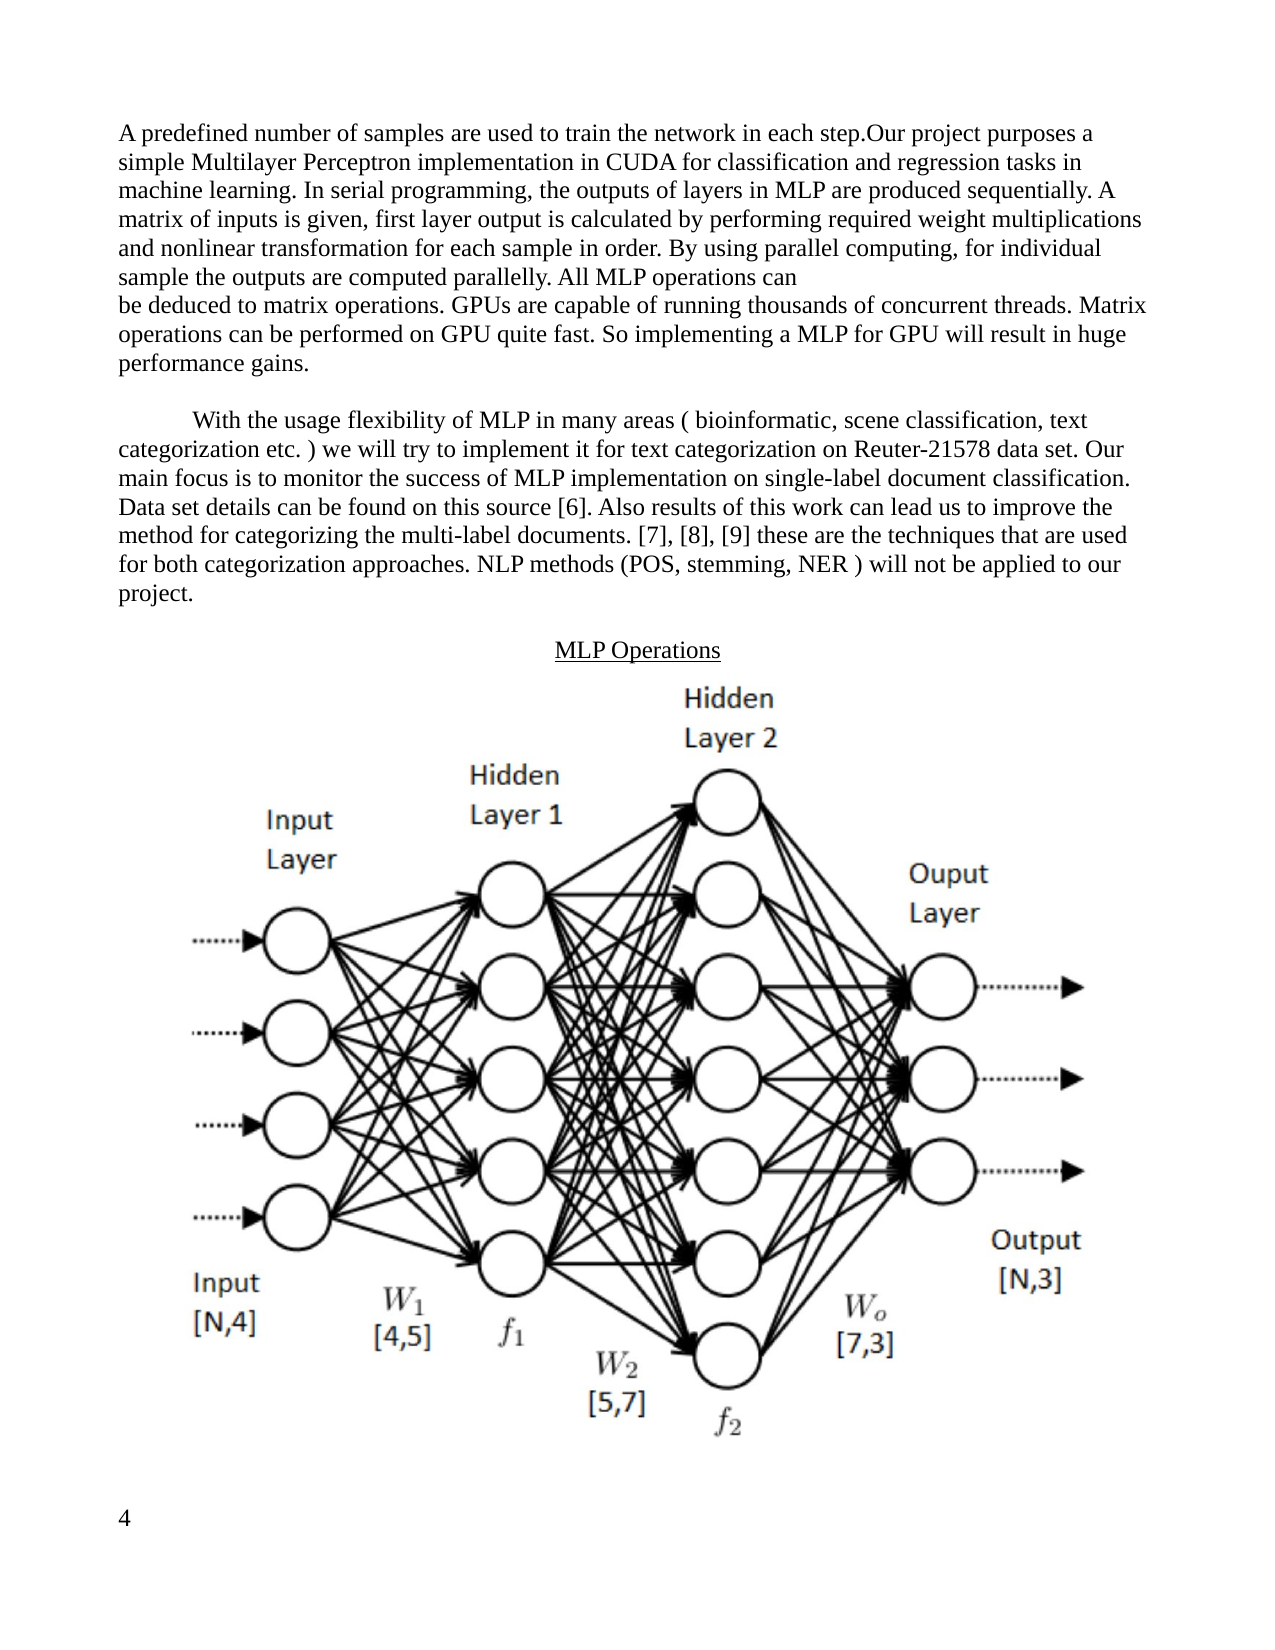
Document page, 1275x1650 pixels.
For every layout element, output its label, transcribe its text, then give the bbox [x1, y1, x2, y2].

text MLP Operations [118, 636, 1157, 664]
text main focus is to monitor the success of MLP implementation on single-label document classification. [118, 463, 1157, 492]
text for both categorization approaches. NLP methods (POS, stemming, NER ) will not be applied to our [118, 549, 1157, 578]
text be deduced to matrix operations. GPUs are capable of running thousands of concurrent threads. Matrix [118, 291, 1157, 319]
text project. [118, 578, 1157, 607]
text With the usage flexibility of MLP in many areas ( bioinformatic, scene classification, text [118, 406, 1157, 434]
text Data set details can be found on this source [6]. Also results of this work can lead us to improve the [118, 492, 1157, 521]
text A predefined number of samples are used to train the network in each step.Our project purposes a simple Multilayer Perceptron implementation in CUDA for classification and regression tasks in machine learning. In serial programming, the outputs of layers in MLP are produced sequentially. A matrix of inputs is given, first layer output is calculated by performing required weight multiplications and nonlinear transformation for each sample in order. By using parallel computing, for individual sample the outputs are computed parallelly. All MLP operations can [118, 118, 1157, 291]
text operations can be performed on GPU quite fast. So implementing a MLP for GPU will result in huge [118, 319, 1157, 348]
picture [183, 675, 1092, 1444]
text performance gains. [118, 348, 1157, 377]
text categorization etc. ) we will try to implement it for text categorization on Reuter-21578 data set. Our [118, 434, 1157, 463]
text method for categorizing the multi-label documents. [7], [8], [9] these are the techniques that are used [118, 521, 1157, 549]
